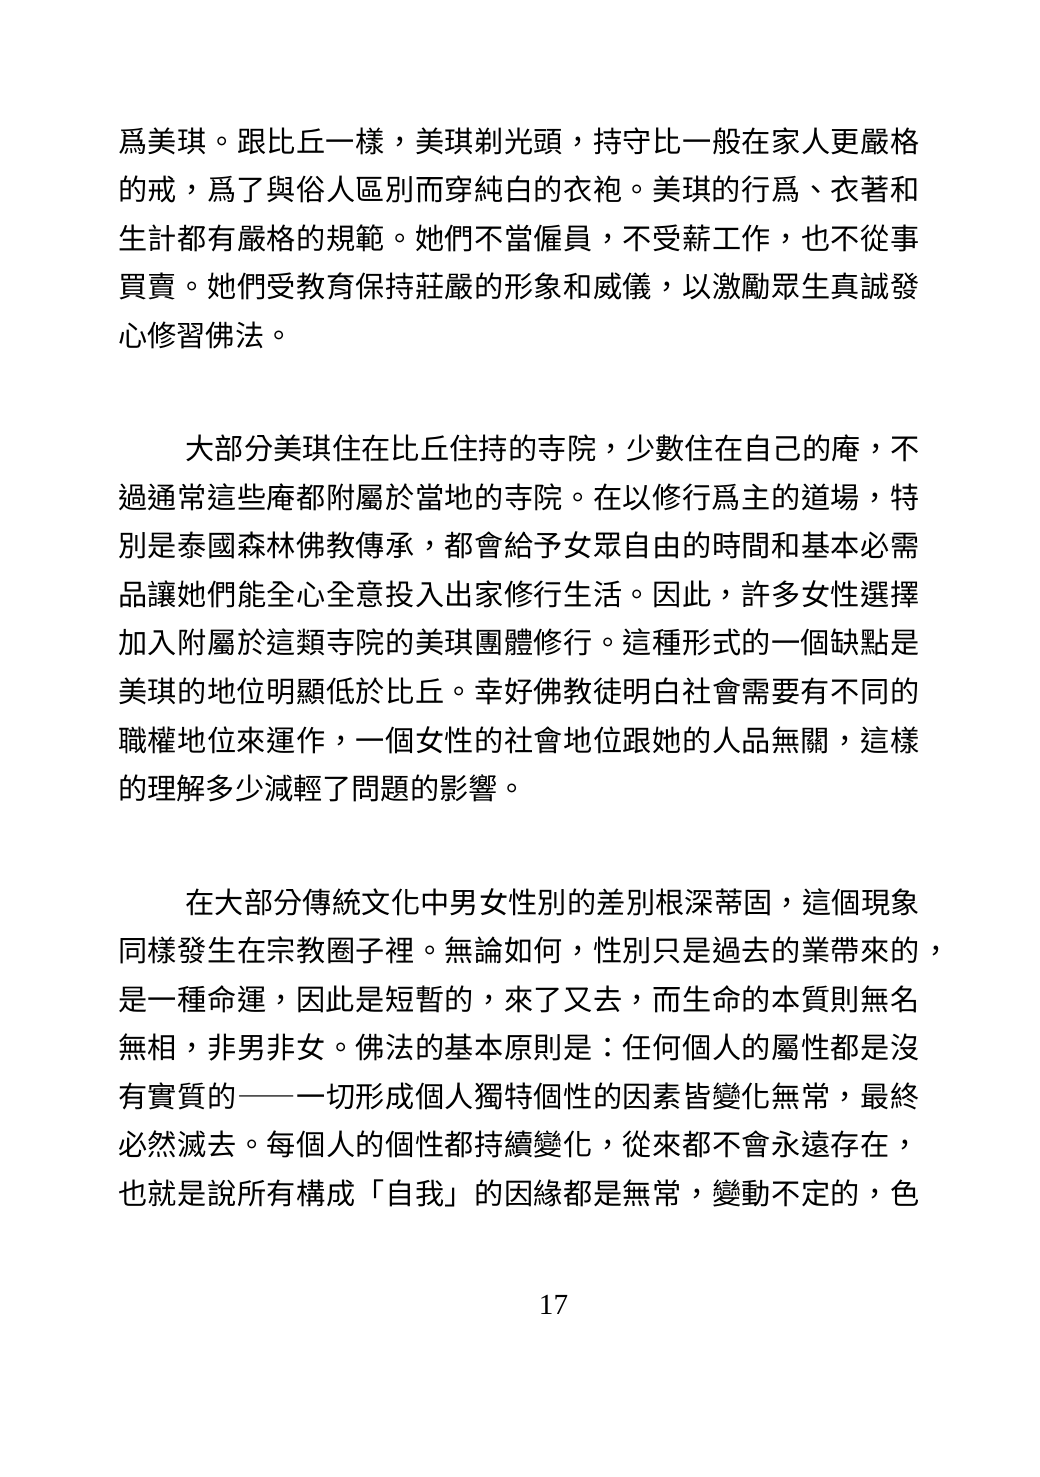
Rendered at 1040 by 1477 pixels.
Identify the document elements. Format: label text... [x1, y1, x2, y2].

text 爲美琪。跟比丘一樣，美琪剃光頭，持守比一般在家人更嚴格的戒，爲了與俗人區別而穿純白的衣袍。美琪的行爲、衣著和生計都有嚴格的規範。她們不當僱員，不受薪工作，也不從事買賣。她們受教育保持莊嚴的形象和威儀，以激勵眾生真誠發心修習佛法。 [118, 118, 921, 354]
text 在大部分傳統文化中男女性別的差別根深蒂固，這個現象同樣發生在宗教圈子裡。無論如何，性別只是過去的業帶來的，是一種命運，因此是短暫的，來了又去，而生命的本質則無名無相，非男非女。佛法的基本原則是：任何個人的屬性都是沒有實質的——一切形成個人獨特個性的因素皆變化無常，最終必然滅去。每個人的個性都持續變化，從來都不會永遠存在，也就是說所有構成「自我」的因緣都是無常，變動不定的，色身的一切，還有內心的思想和感覺，全部都沒有實質，最後都會消融。所以，執著身心是憂悲苦惱的主要原因。 [118, 879, 921, 1213]
text 大部分美琪住在比丘住持的寺院，少數住在自己的庵，不過通常這些庵都附屬於當地的寺院。在以修行爲主的道場，特別是泰國森林佛教傳承，都會給予女眾自由的時間和基本必需品讓她們能全心全意投入出家修行生活。因此，許多女性選擇加入附屬於這類寺院的美琪團體修行。這種形式的一個缺點是美琪的地位明顯低於比丘。幸好佛教徒明白社會需要有不同的職權地位來運作，一個女性的社會地位跟她的人品無關，這樣的理解多少減輕了問題的影響。 [118, 426, 921, 808]
